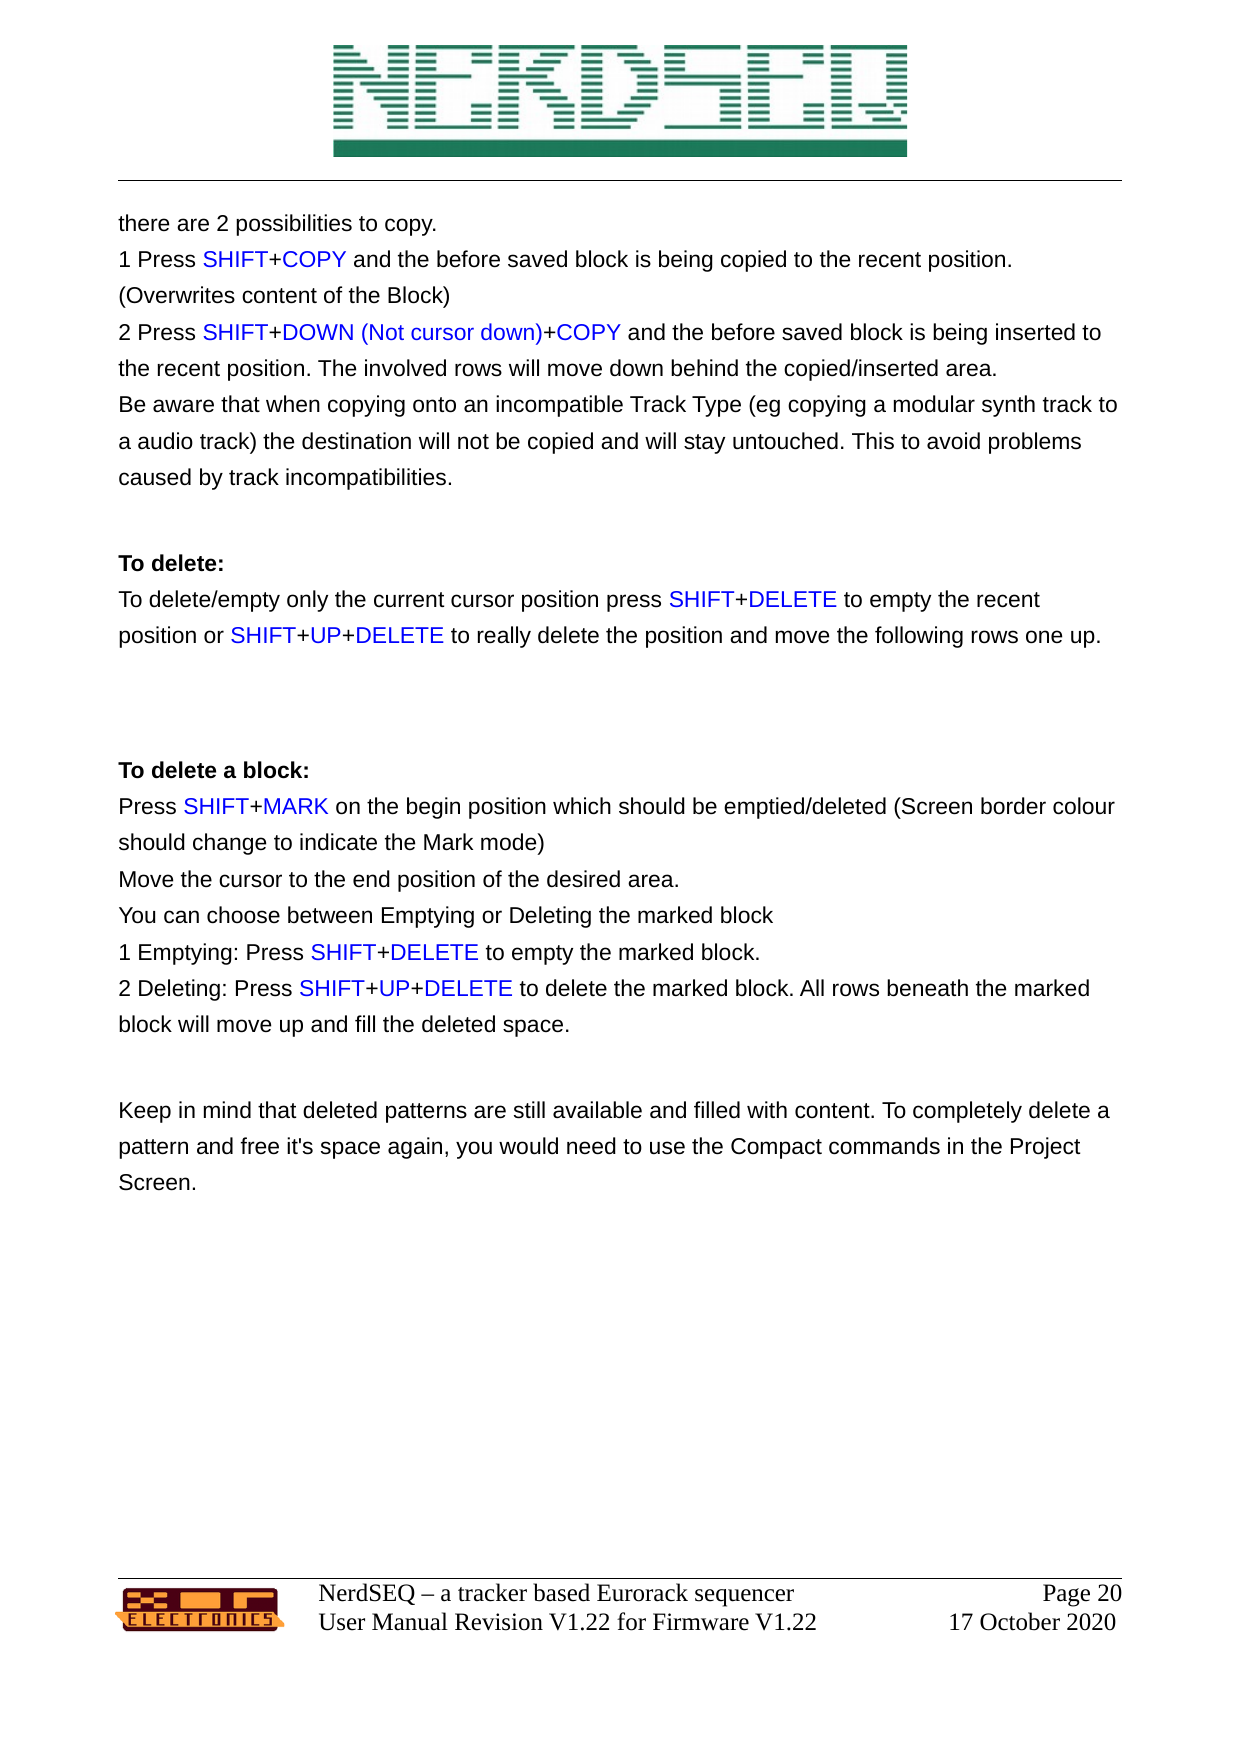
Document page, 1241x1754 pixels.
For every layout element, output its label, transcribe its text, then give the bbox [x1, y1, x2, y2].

text To delete a block: [118, 757, 1122, 783]
text Press SHIFT+MARK on the begin position which should be emptied/deleted (Screen border colour should change to indicate the Mark mode) [118, 793, 1122, 856]
text To delete/empty only the current cursor position press SHIFT+DELETE to empty the recent position or SHIFT+UP+DELETE to really delete the position and move the following rows one up. [118, 586, 1122, 648]
text 2 Press SHIFT+DOWN (Not cursor down)+COPY and the before saved block is being inserted to the recent position. The involved rows will move down behind the copied/inserted area. [118, 319, 1122, 381]
text Move the cursor to the end position of the desired area. [118, 866, 1122, 892]
picture [333, 45, 908, 157]
text Keep in mind that deleted patterns are still available and filled with content. To completely delete a pattern and free it's space again, you would need to use the Compact commands in the Project Screen. [118, 1097, 1122, 1196]
text You can choose between Emptying or Deleting the marked block [118, 902, 1122, 928]
text 2 Deleting: Press SHIFT+UP+DELETE to delete the marked block. All rows beneath the marked block will move up and fill the deleted space. [118, 975, 1122, 1037]
picture [115, 1584, 285, 1634]
text there are 2 possibilities to copy. [118, 209, 1122, 236]
text 1 Emptying: Press SHIFT+DELETE to empty the marked block. [118, 938, 1122, 965]
text To delete: [118, 549, 1122, 576]
text 1 Press SHIFT+COPY and the before saved block is being copied to the recent position. (Overwrites content of the Block) [118, 246, 1122, 309]
text Be aware that when copying onto an incompatible Track Type (eg copying a modular synth track to a audio track) the destination will not be copied and will stay untouched. This to avoid problems caused by track incompatibilities. [118, 391, 1122, 490]
